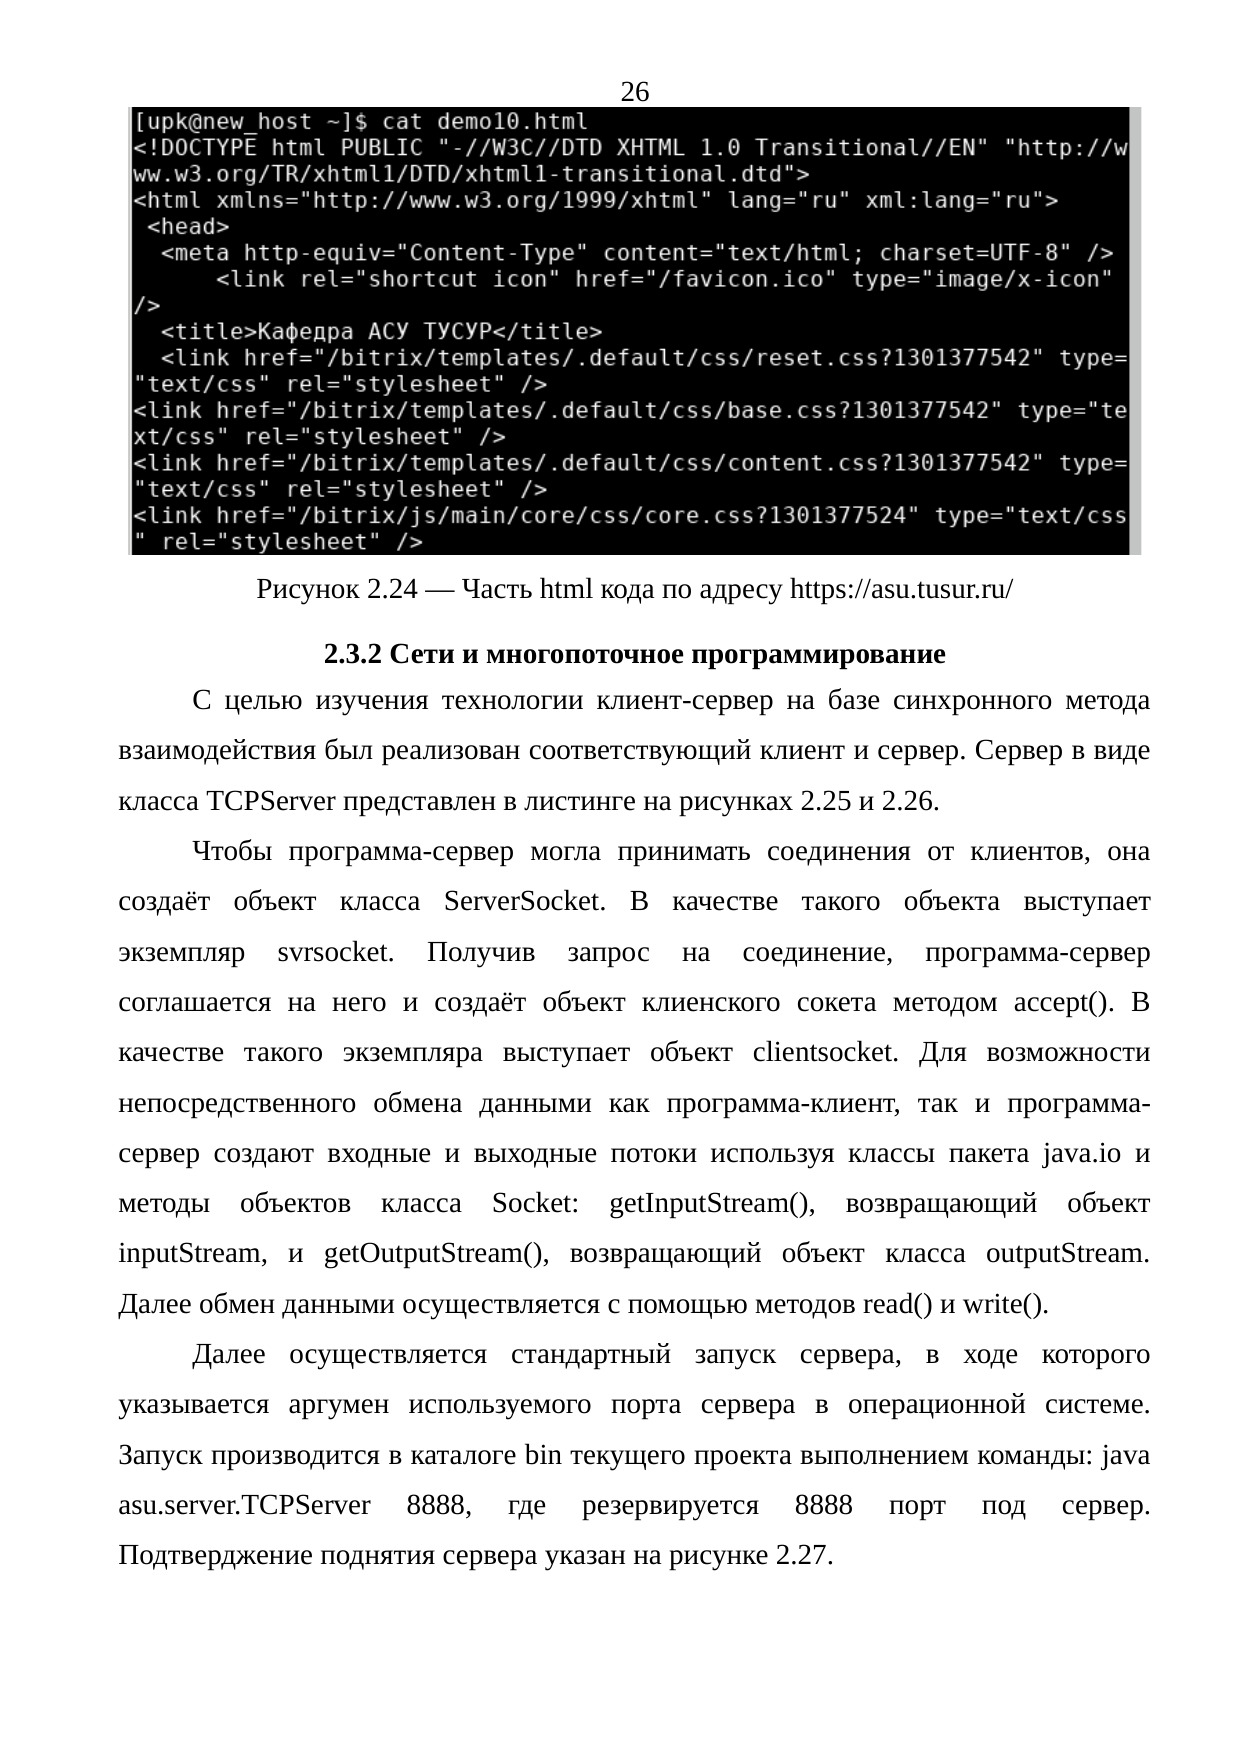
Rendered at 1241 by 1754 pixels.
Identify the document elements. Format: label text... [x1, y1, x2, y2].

text С целью изучения технологии клиент-сервер на базе синхронного метода взаимодействия был реализован соответствующий клиент и сервер. Сервер в виде класса TCPServer представлен в листинге на рисунках 2.25 и 2.26. [118, 682, 1152, 816]
text Далее осуществляется стандартный запуск сервера, в ходе которого указывается аргумен используемого порта сервера в операционной системе. Запуск производится в каталоге bin текущего проекта выполнением команды: java asu.server.TCPServer 8888, где резервируется 8888 порт под сервер. Подтверджение поднятия сервера указан на рисунке 2.27. [118, 1336, 1152, 1571]
picture [128, 107, 1142, 555]
text Рисунок 2.24 — Часть html кода по адресу https://asu.tusur.ru/ [118, 107, 1152, 605]
text Чтобы программа-сервер могла принимать соединения от клиентов, она создаёт объект класса ServerSocket. В качестве такого объекта выступает экземпляр svrsocket. Получив запрос на соединение, программа-сервер соглашается на него и создаёт объект клиенского сокета методом accept(). В качестве такого экземпляра выступает объект clientsocket. Для возможности непосредственного обмена данными как программа-клиент, так и программа-сервер создают входные и выходные потоки используя классы пакета java.io и методы объектов класса Socket: getInputStream(), возвращающий объект inputStream, и getOutputStream(), возвращающий объект класса outputStream. Далее обмен данными осуществляется с помощью методов read() и write(). [118, 833, 1152, 1319]
subtitle 2.3.2 Сети и многопоточное программирование [118, 636, 1152, 670]
